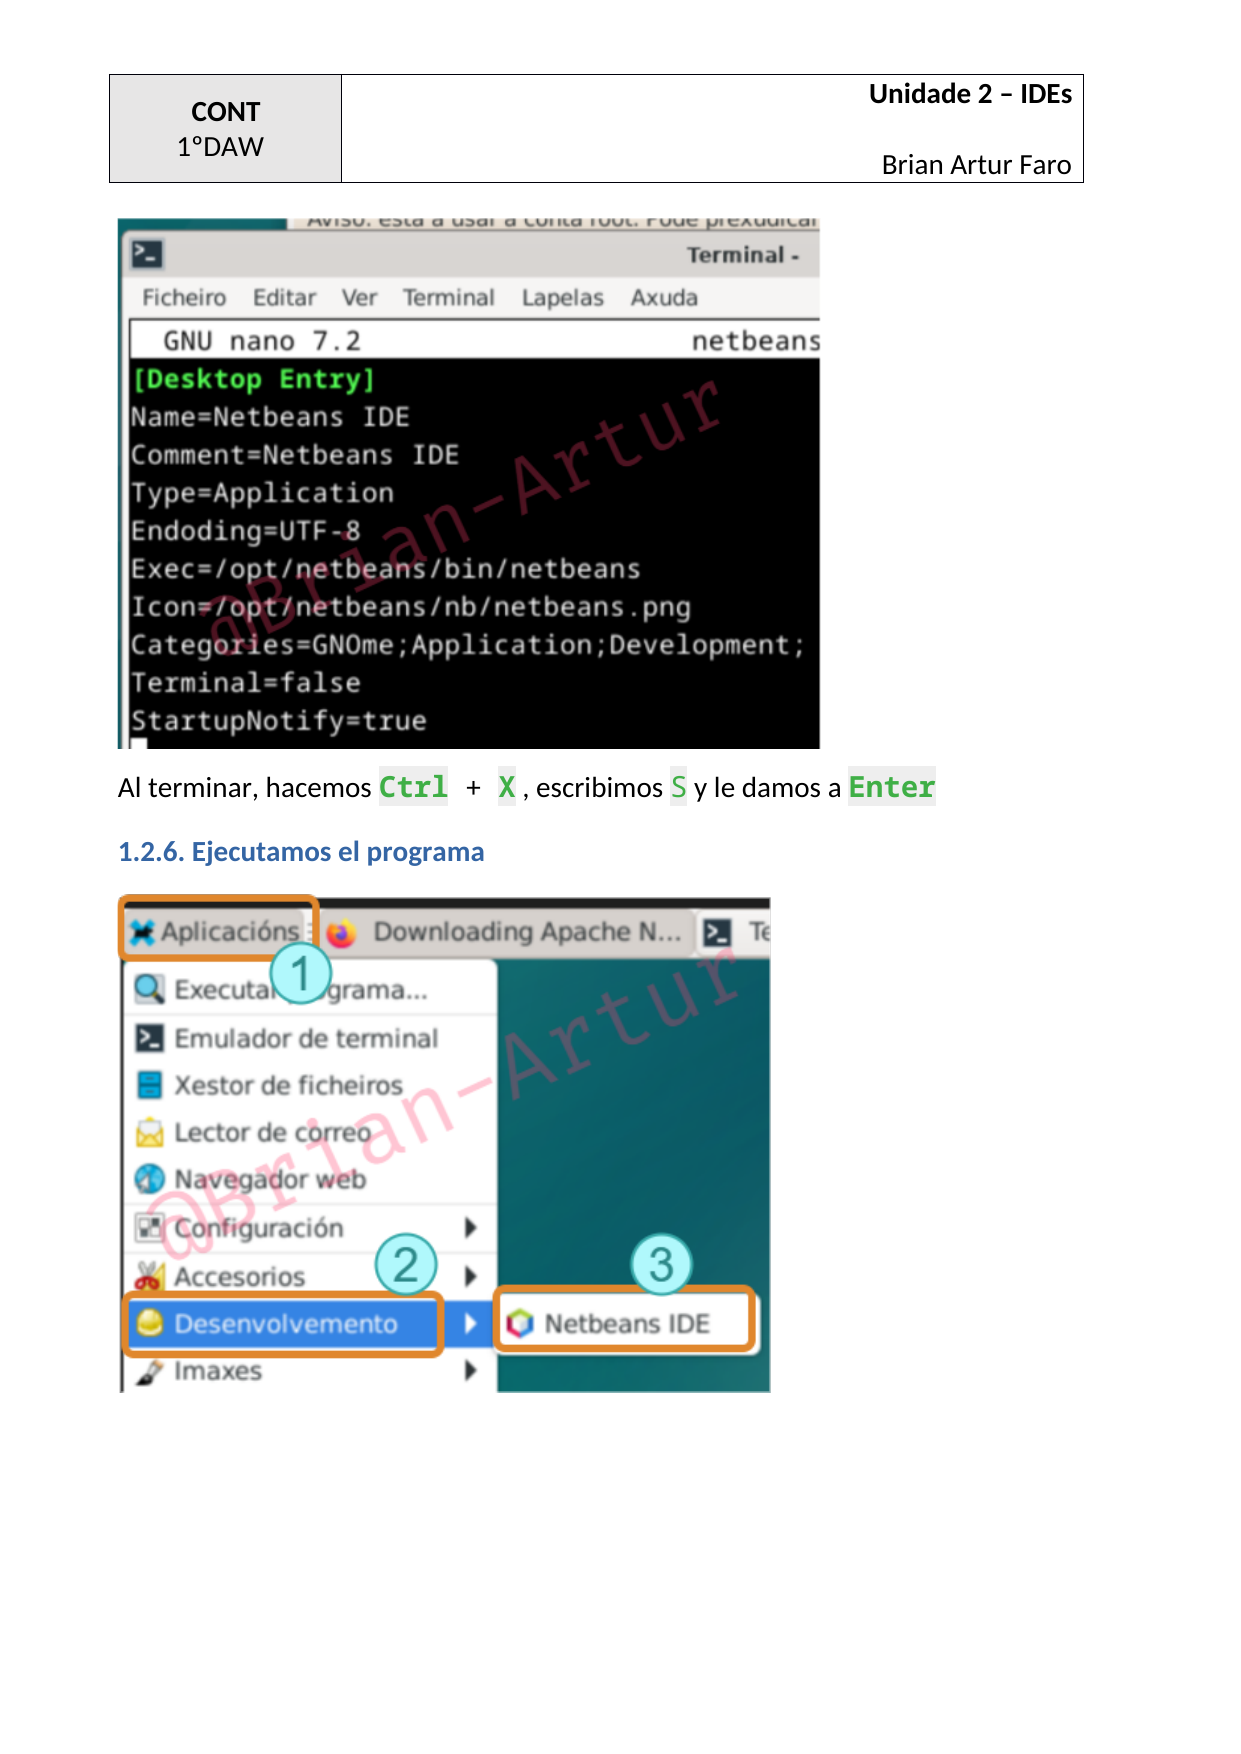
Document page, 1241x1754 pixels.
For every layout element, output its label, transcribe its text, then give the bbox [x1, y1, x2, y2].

picture [117, 218, 821, 749]
picture [117, 890, 783, 1393]
subtitle 1.2.6. Ejecutamos el programa [118, 833, 1092, 868]
text Al terminar, hacemos Ctrl + X , escribimos S y le damos a Enter [118, 766, 1092, 806]
